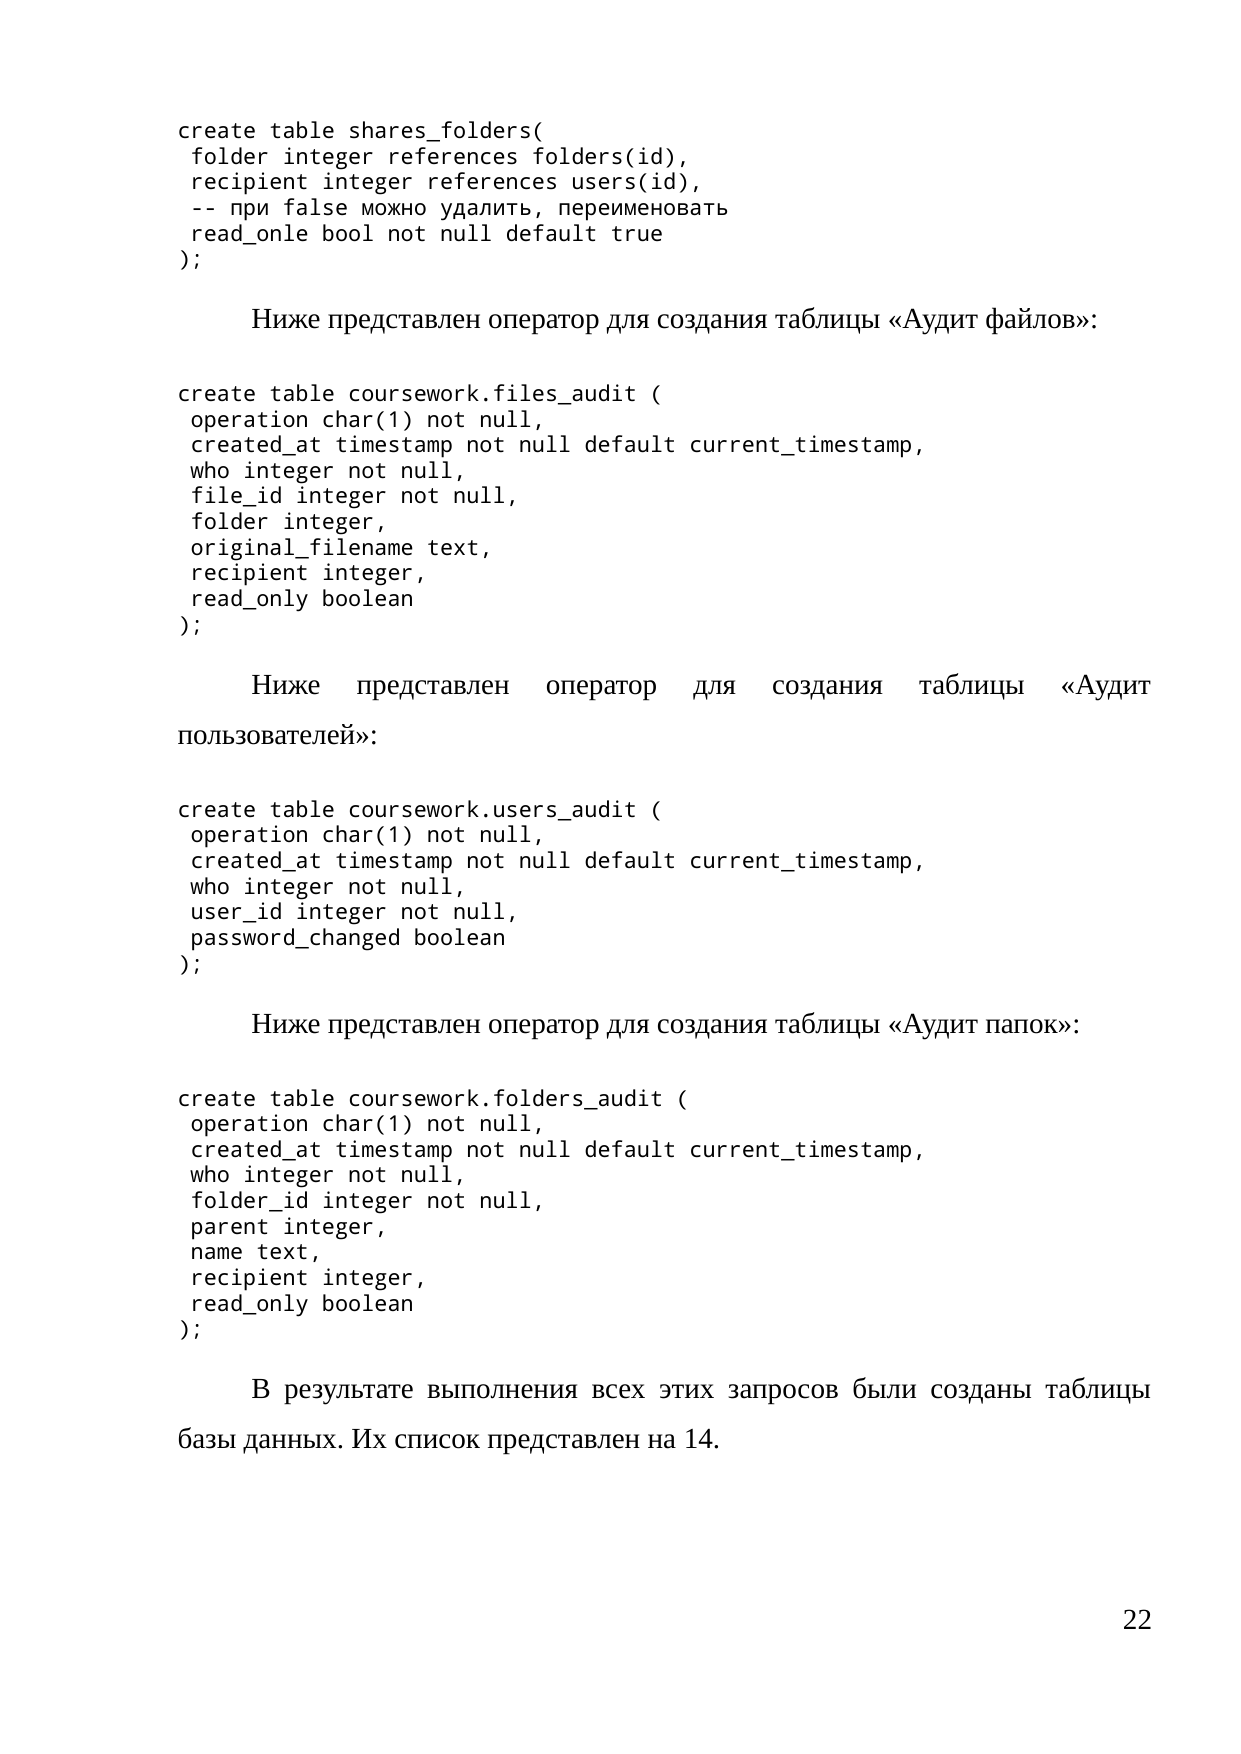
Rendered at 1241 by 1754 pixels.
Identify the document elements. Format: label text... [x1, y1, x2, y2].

text create table coursework.users_audit ( [177, 797, 1152, 823]
text file_id integer not null, [177, 484, 1152, 509]
text operation char(1) not null, [177, 407, 1152, 432]
text password_changed boolean [177, 925, 1152, 951]
text read_only boolean [177, 1291, 1152, 1316]
text Ниже представлен оператор для создания таблицы «Аудит пользователей»: [177, 667, 1152, 751]
text name text, [177, 1239, 1152, 1265]
text recipient integer, [177, 1265, 1152, 1291]
text create table shares_folders( [177, 118, 1152, 144]
text Ниже представлен оператор для создания таблицы «Аудит папок»: [177, 1006, 1152, 1039]
text who integer not null, [177, 1162, 1152, 1188]
text created_at timestamp not null default current_timestamp, [177, 432, 1152, 458]
text В результате выполнения всех этих запросов были созданы таблицы базы данных. Их список представлен на Рисунок 14. [177, 1371, 1152, 1455]
text ); [177, 612, 1152, 637]
text ); [177, 246, 1152, 272]
text folder integer references folders(id), [177, 144, 1152, 169]
text created_at timestamp not null default current_timestamp, [177, 848, 1152, 874]
text ); [177, 951, 1152, 976]
text ); [177, 1316, 1152, 1342]
text read_only boolean [177, 586, 1152, 612]
text operation char(1) not null, [177, 1111, 1152, 1137]
text recipient integer, [177, 561, 1152, 586]
text recipient integer references users(id), [177, 169, 1152, 195]
text create table coursework.folders_audit ( [177, 1086, 1152, 1111]
text who integer not null, [177, 458, 1152, 484]
text folder integer, [177, 509, 1152, 535]
text create table coursework.files_audit ( [177, 381, 1152, 407]
text parent integer, [177, 1214, 1152, 1239]
text read_onle bool not null default true [177, 221, 1152, 246]
text created_at timestamp not null default current_timestamp, [177, 1137, 1152, 1162]
text operation char(1) not null, [177, 823, 1152, 848]
text Ниже представлен оператор для создания таблицы «Аудит файлов»: [177, 301, 1152, 335]
text folder_id integer not null, [177, 1188, 1152, 1214]
text user_id integer not null, [177, 899, 1152, 925]
text original_filename text, [177, 535, 1152, 561]
text who integer not null, [177, 874, 1152, 899]
text -- при false можно удалить, переименовать [177, 195, 1152, 221]
